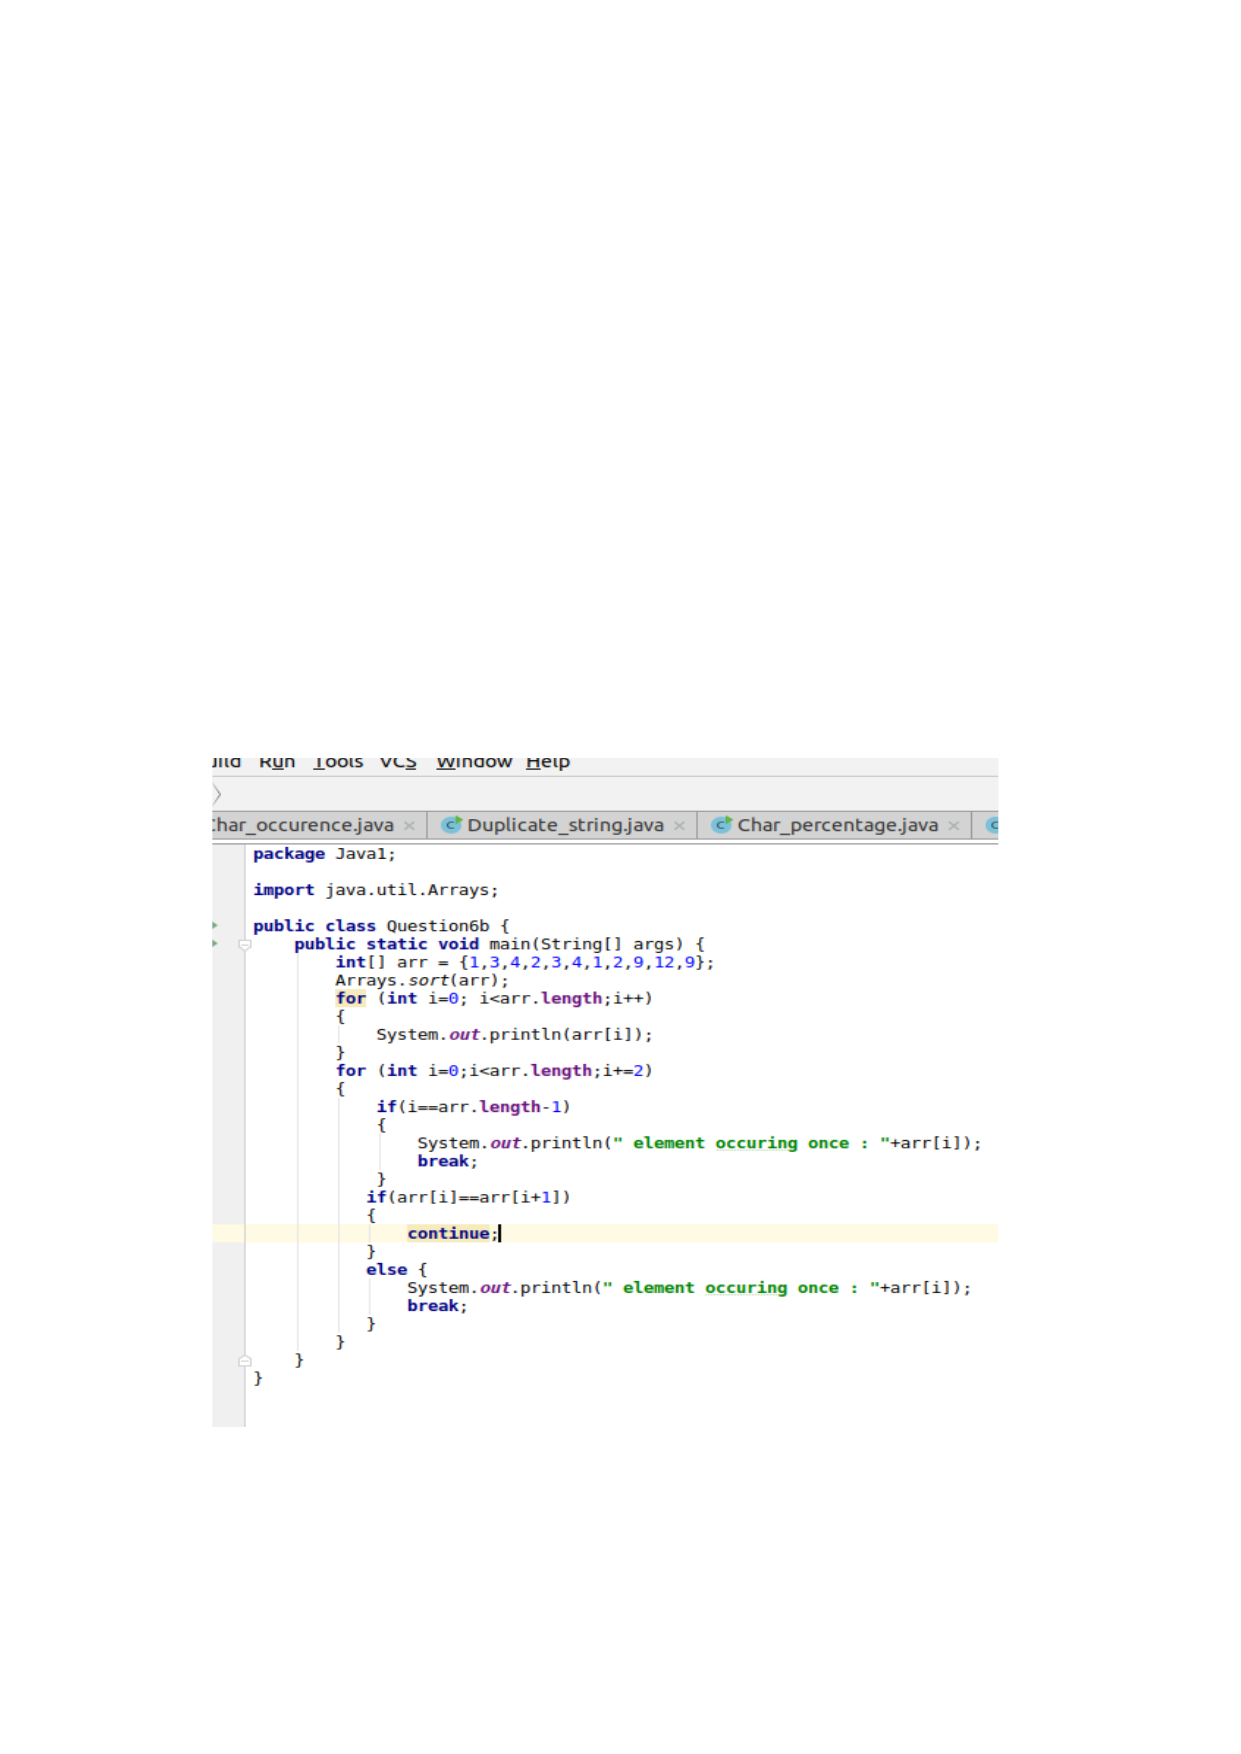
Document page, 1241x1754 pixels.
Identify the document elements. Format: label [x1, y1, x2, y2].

picture [212, 758, 999, 1427]
